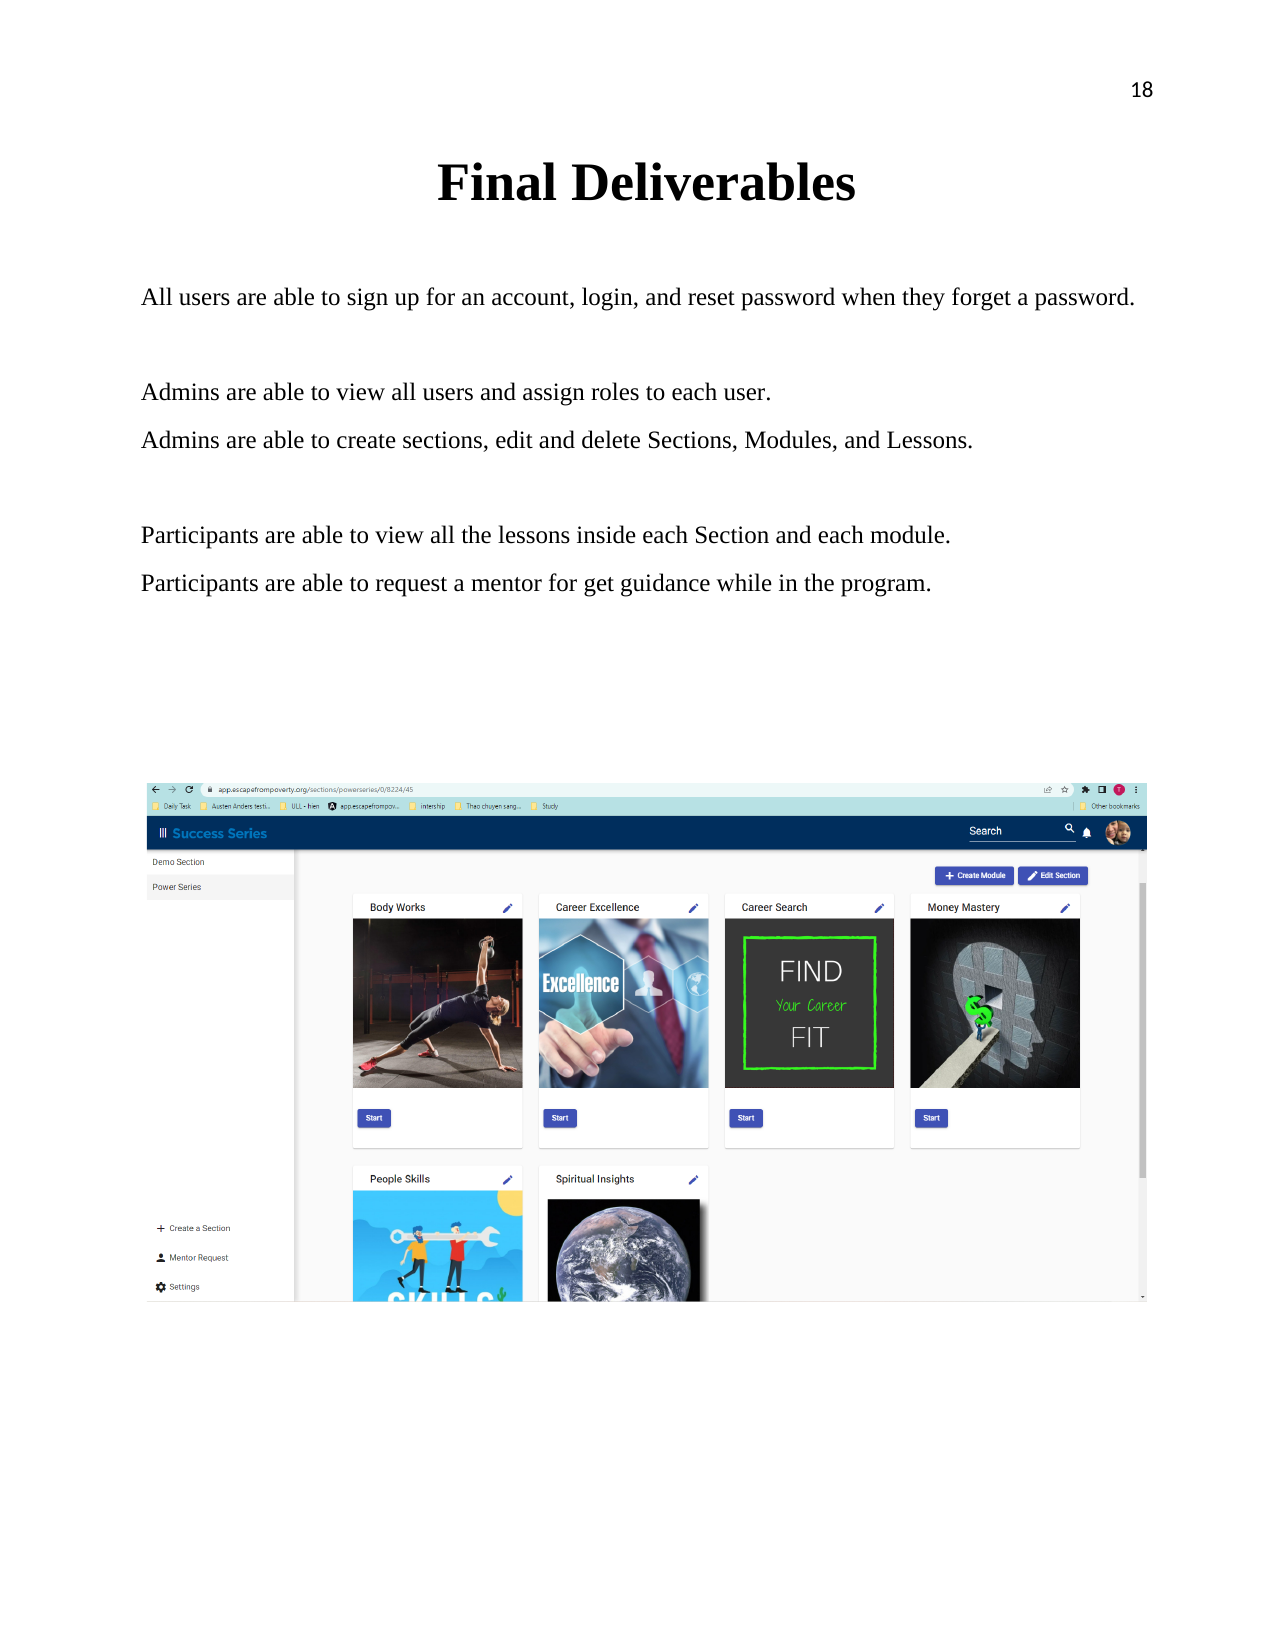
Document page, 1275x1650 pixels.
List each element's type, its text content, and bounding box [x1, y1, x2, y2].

text Final Deliverables [141, 150, 1153, 212]
text Participants are able to request a mentor for get guidance while in the program. [141, 568, 1153, 597]
text Admins are able to view all users and assign roles to each user. [141, 377, 1153, 406]
text All users are able to sign up for an account, login, and reset password when they forget a password. [141, 282, 1153, 310]
text Admins are able to create sections, edit and delete Sections, Modules, and Lessons. [141, 425, 1153, 453]
picture [146, 783, 1147, 1302]
text Participants are able to view all the lessons inside each Section and each module. [141, 520, 1153, 549]
